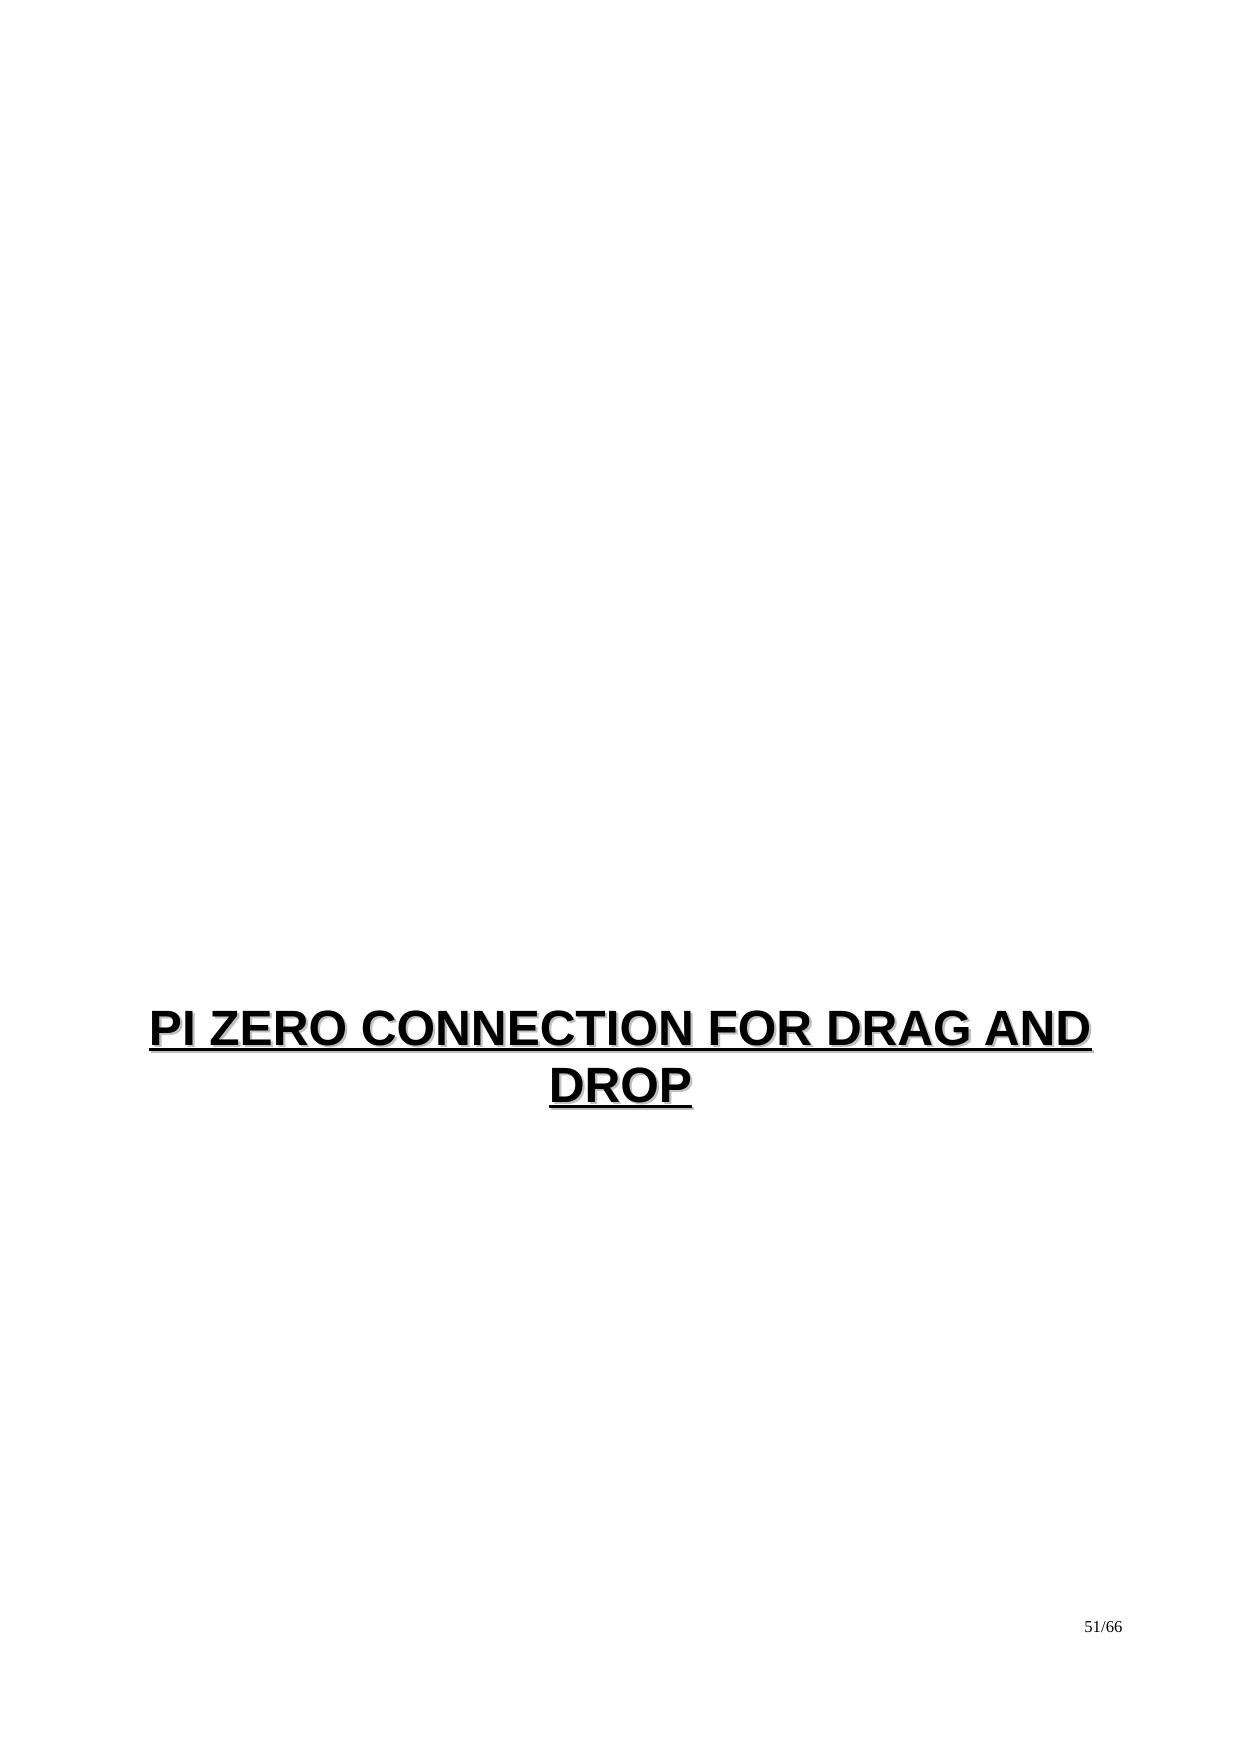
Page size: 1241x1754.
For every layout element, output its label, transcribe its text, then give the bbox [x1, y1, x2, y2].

subtitle PI ZERO connection for DRAG AND DROP [118, 998, 1122, 1113]
